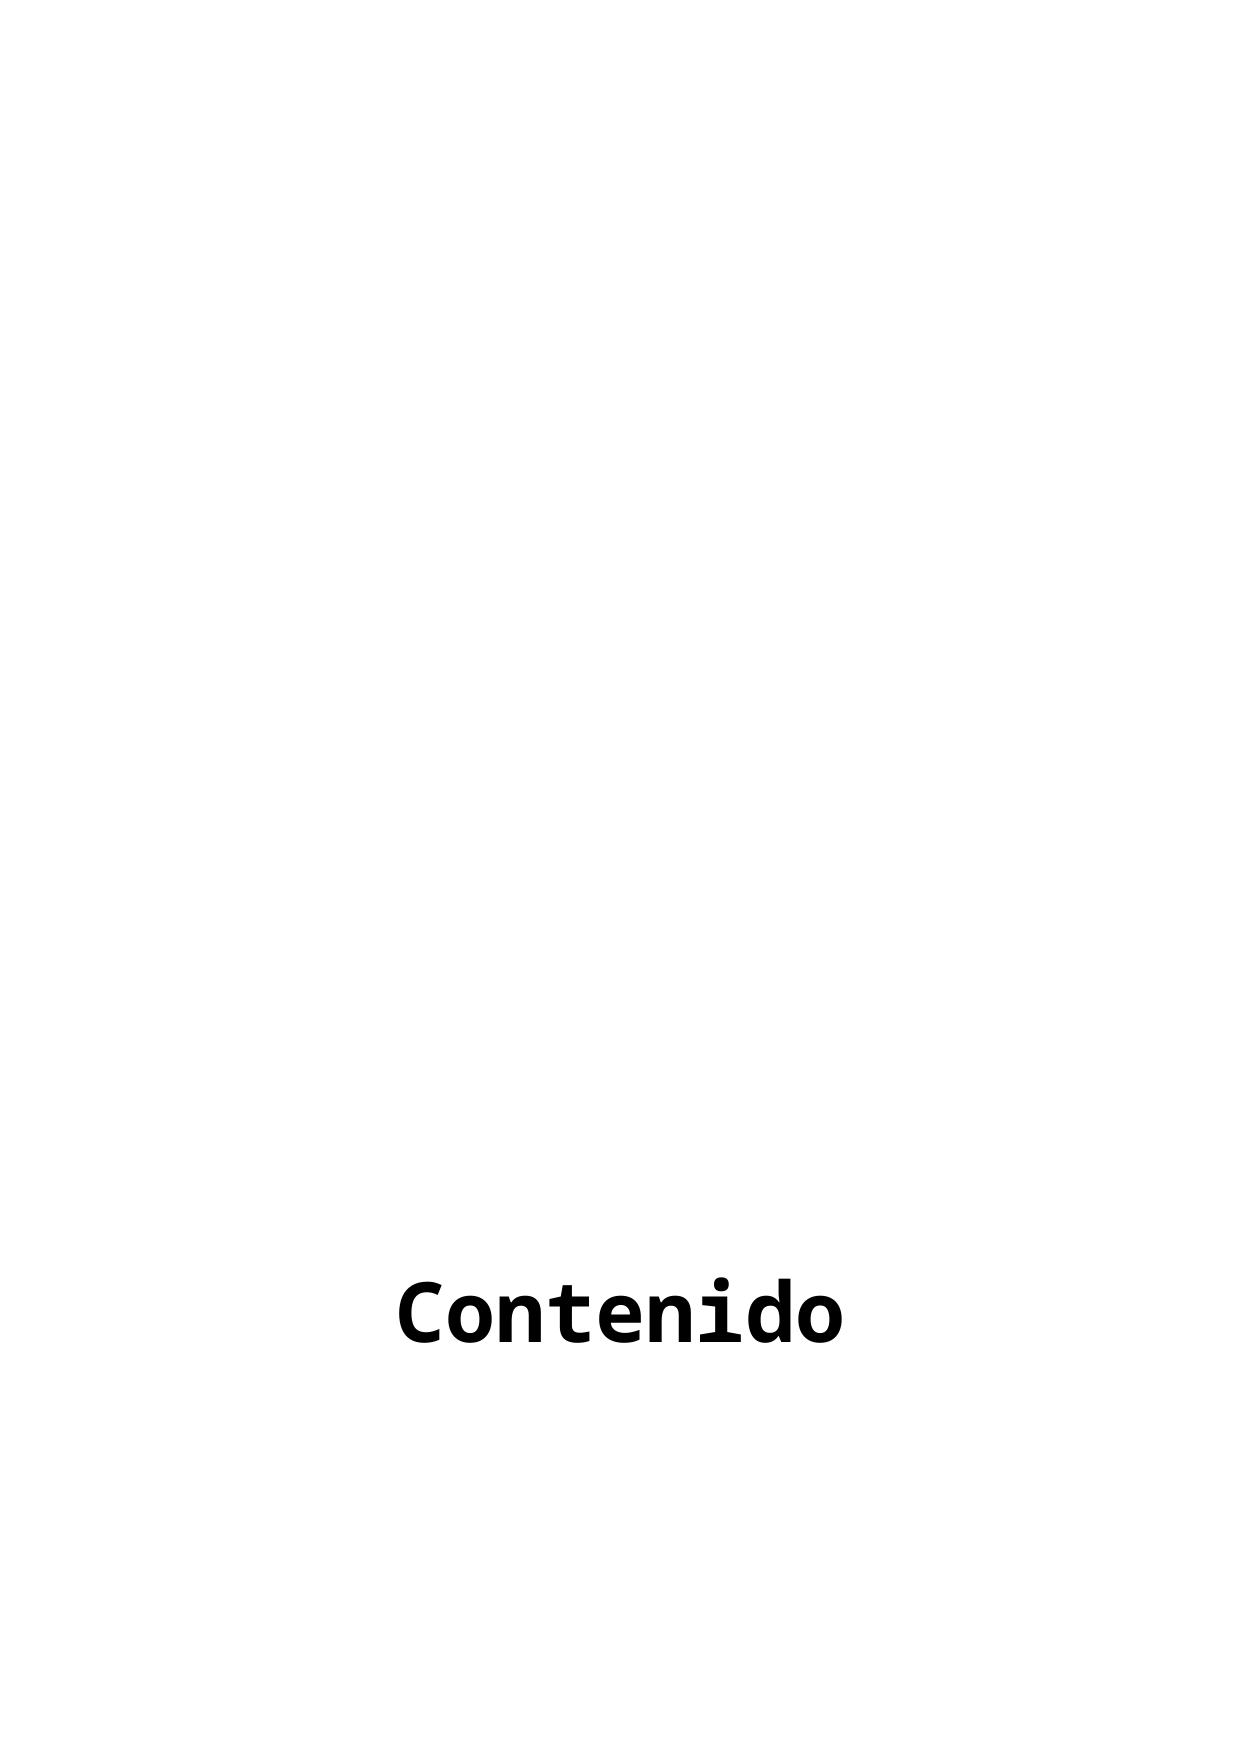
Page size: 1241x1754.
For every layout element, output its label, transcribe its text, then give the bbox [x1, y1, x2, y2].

text Contenido [118, 1253, 1122, 1367]
